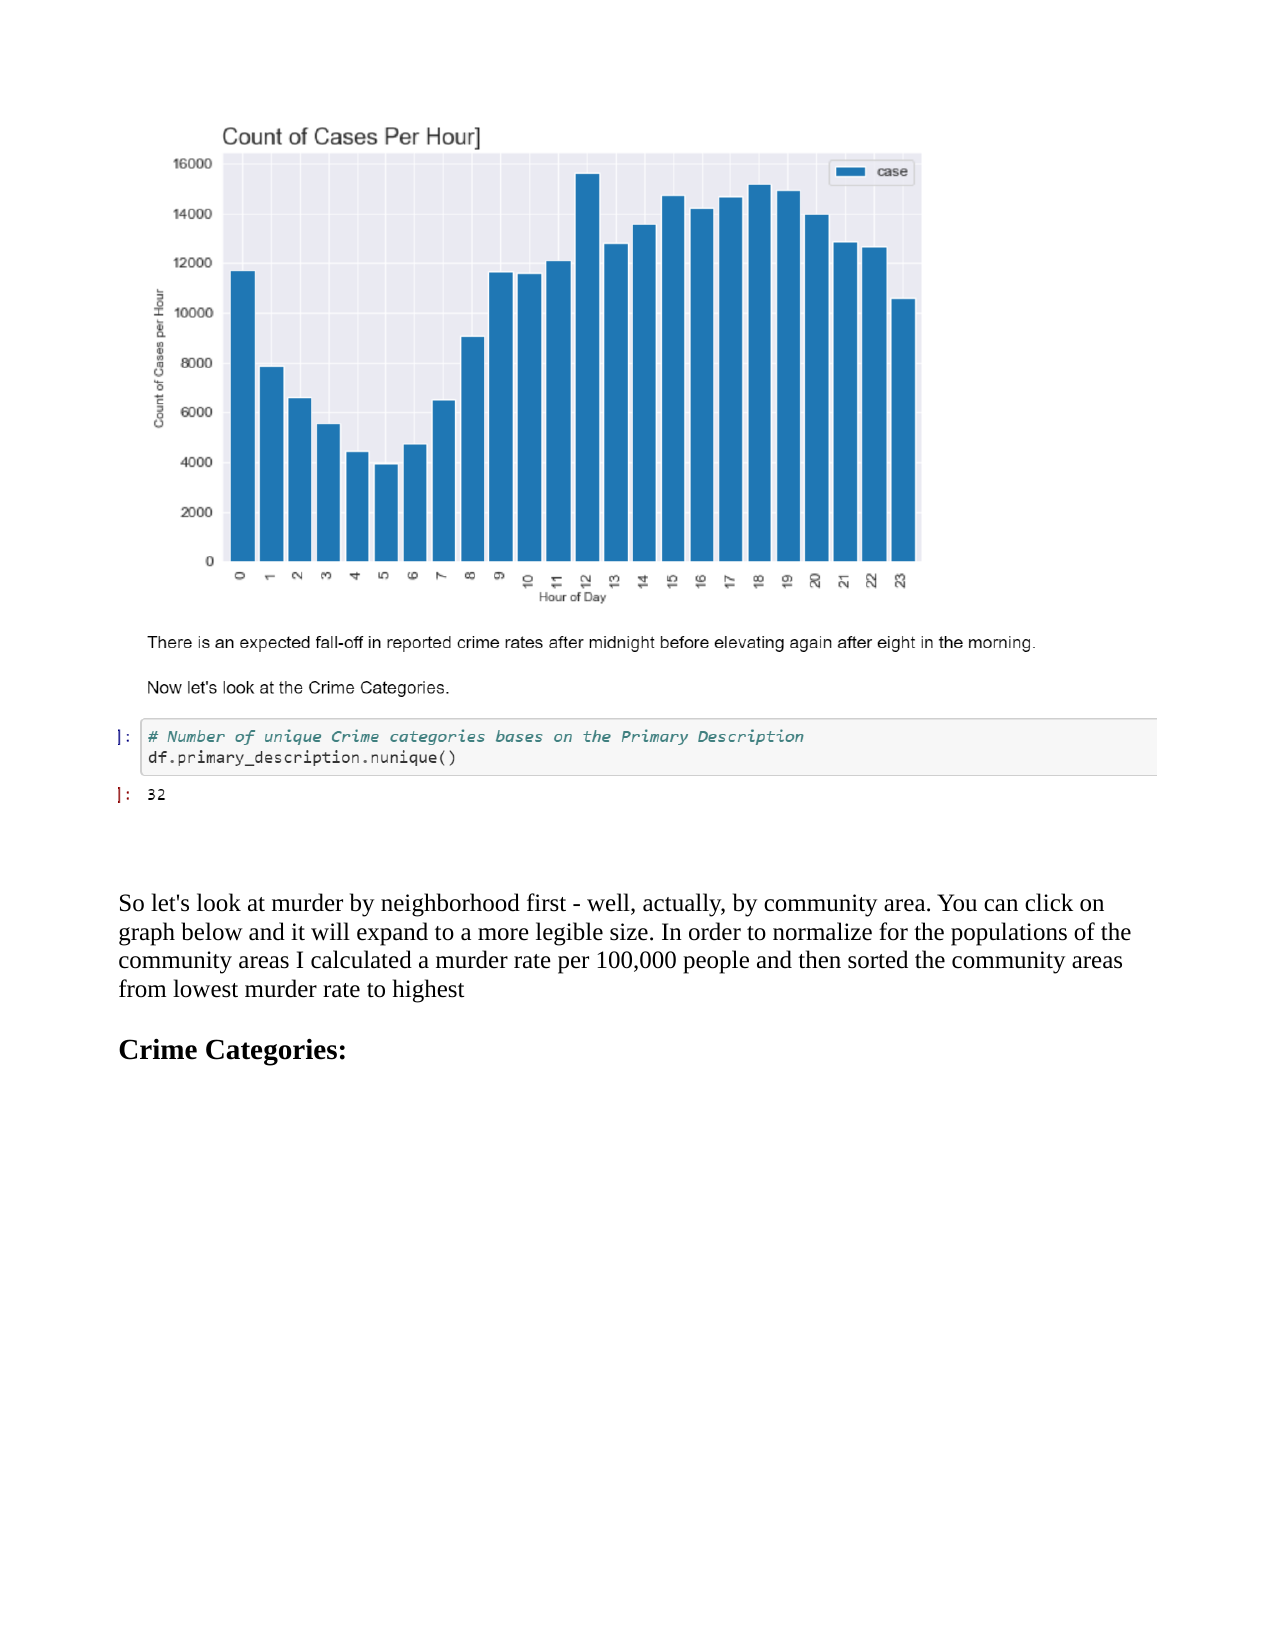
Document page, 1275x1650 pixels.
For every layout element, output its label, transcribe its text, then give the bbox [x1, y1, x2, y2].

picture [118, 118, 1157, 821]
text So let's look at murder by neighborhood first - well, actually, by community area. You can click on graph below and it will expand to a more legible size. In order to normalize for the populations of the community areas I calculated a murder rate per 100,000 people and then sorted the community areas from lowest murder rate to highest [118, 888, 1157, 1003]
text Crime Categories: [118, 1032, 1157, 1066]
